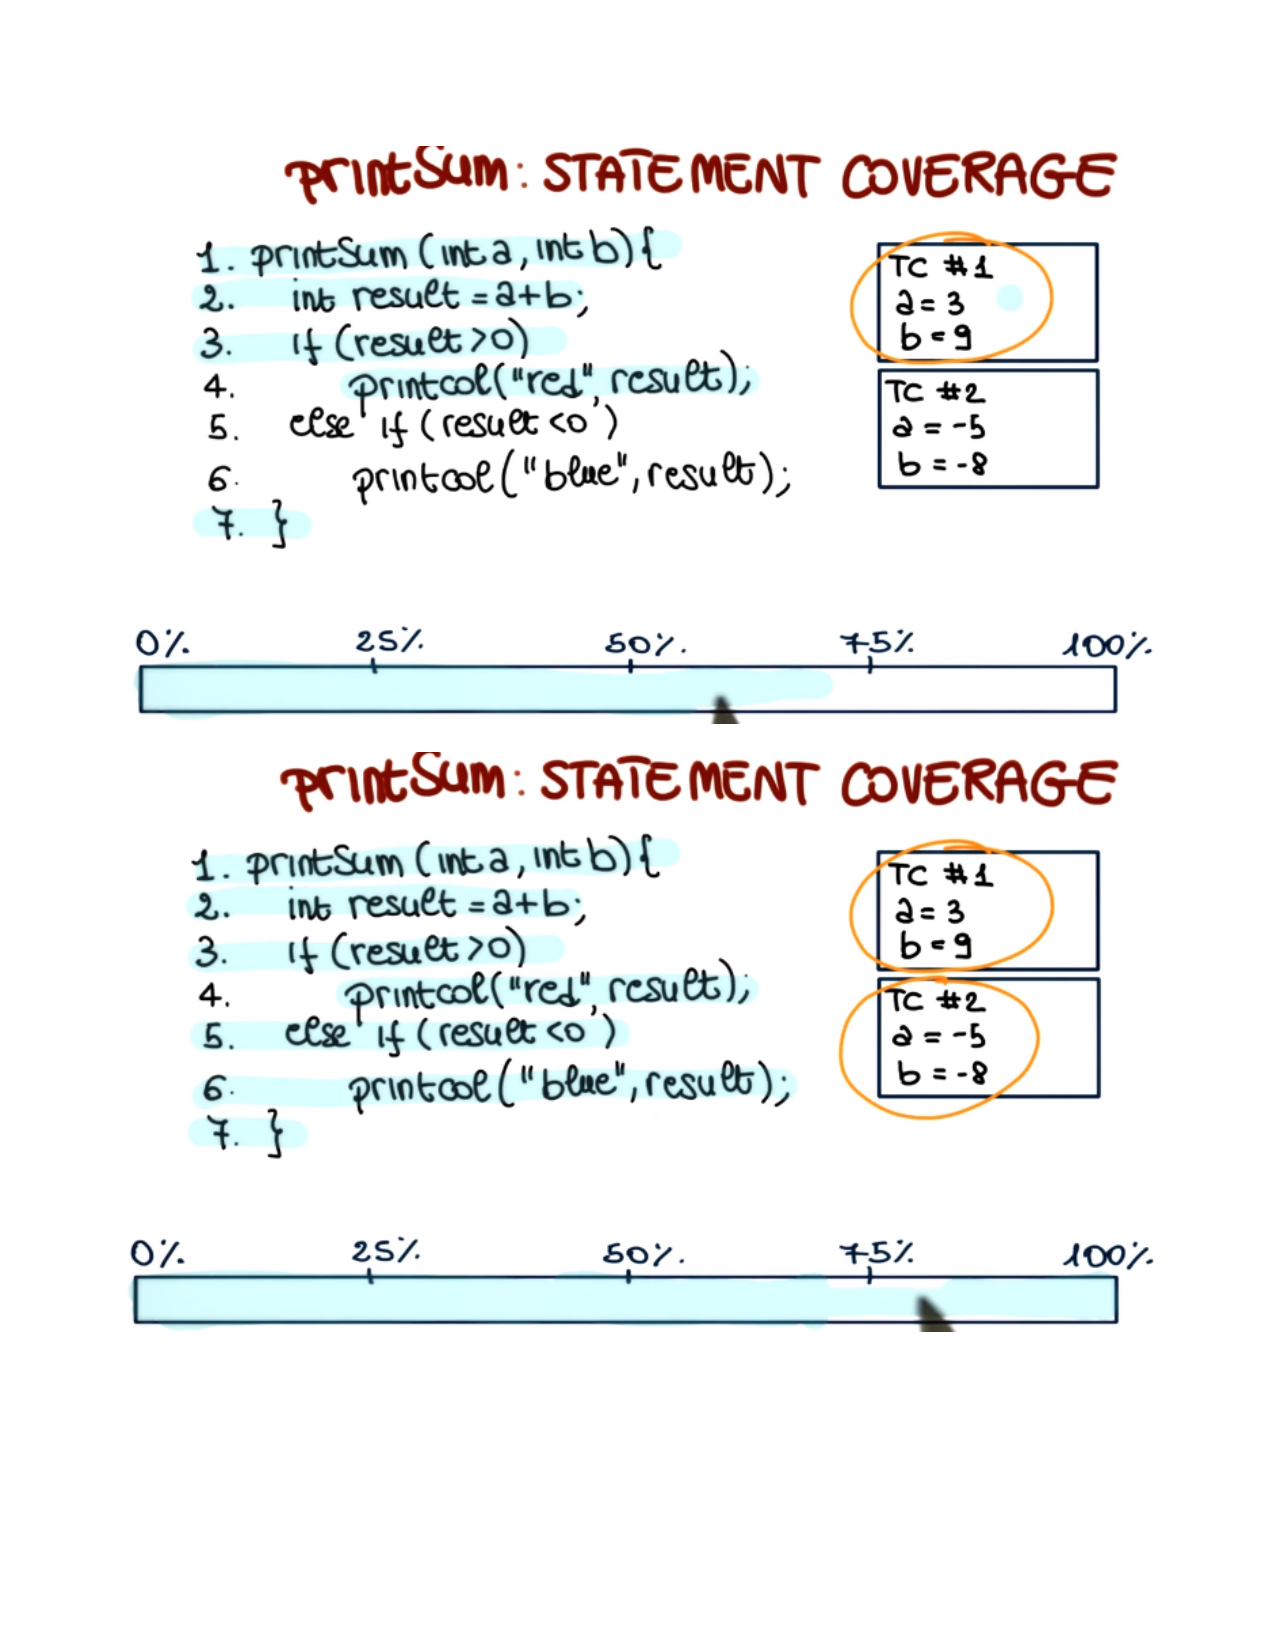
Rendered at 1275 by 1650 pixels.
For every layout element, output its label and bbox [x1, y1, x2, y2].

picture [118, 752, 1157, 1332]
picture [118, 146, 1157, 724]
